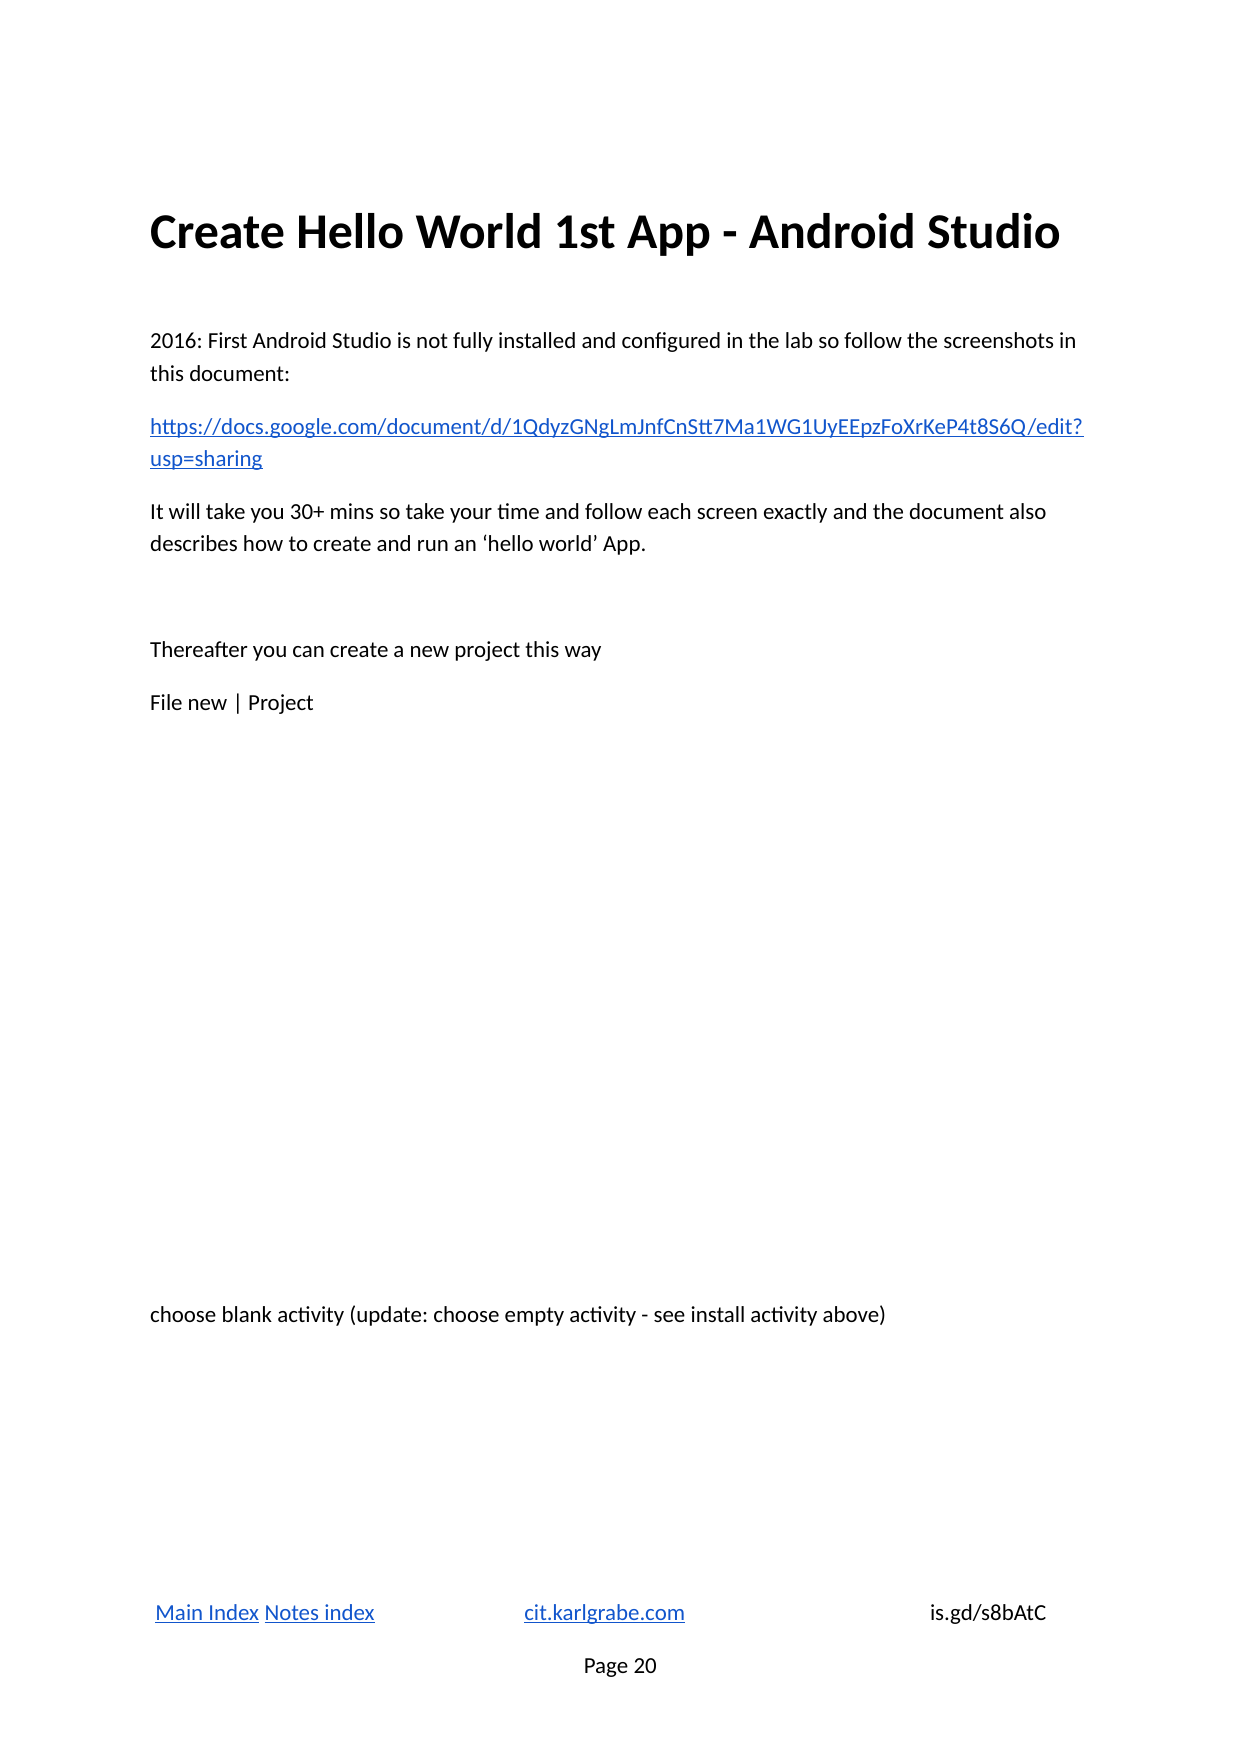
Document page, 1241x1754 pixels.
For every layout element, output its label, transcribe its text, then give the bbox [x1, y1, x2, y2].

text 2016: First Android Studio is not fully installed and configured in the lab so follow the screenshots in this document: [150, 327, 1090, 387]
subtitle Create Hello World 1st App - Android Studio [150, 200, 1090, 261]
picture [150, 741, 614, 1275]
text Thereafter you can create a new project this way [150, 635, 1090, 663]
text choose blank activity (update: choose empty activity - see install activity above) [150, 1300, 1090, 1328]
text It will take you 30+ mins so take your time and follow each screen exactly and the document also describes how to create and run an ‘hello world’ App. [150, 497, 1090, 557]
text https://docs.google.com/document/d/1QdyzGNgLmJnfCnStt7Ma1WG1UyEEpzFoXrKeP4t8S6Q/edit?usp=sharing [150, 412, 1090, 472]
text File new | Project [150, 688, 1090, 716]
